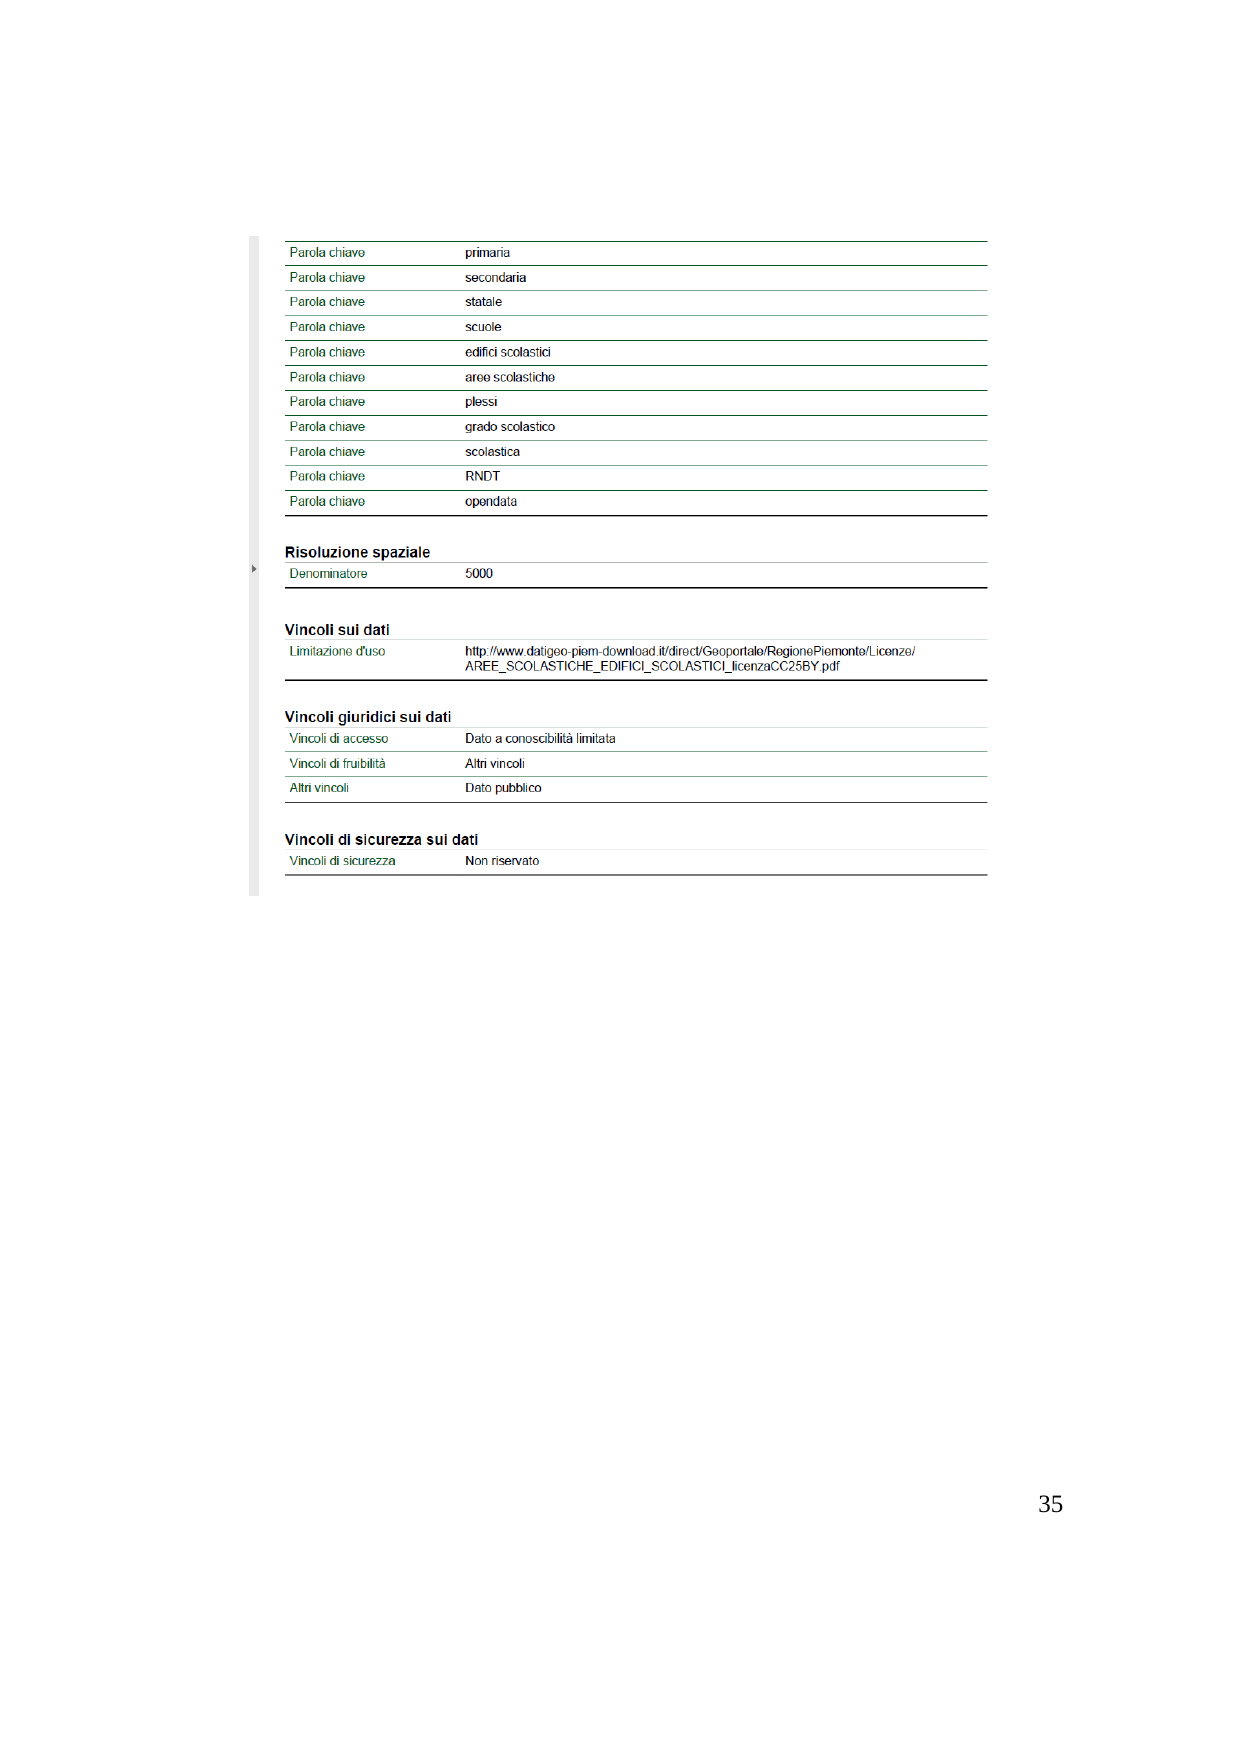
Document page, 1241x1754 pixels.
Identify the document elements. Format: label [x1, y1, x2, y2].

picture [249, 236, 992, 896]
